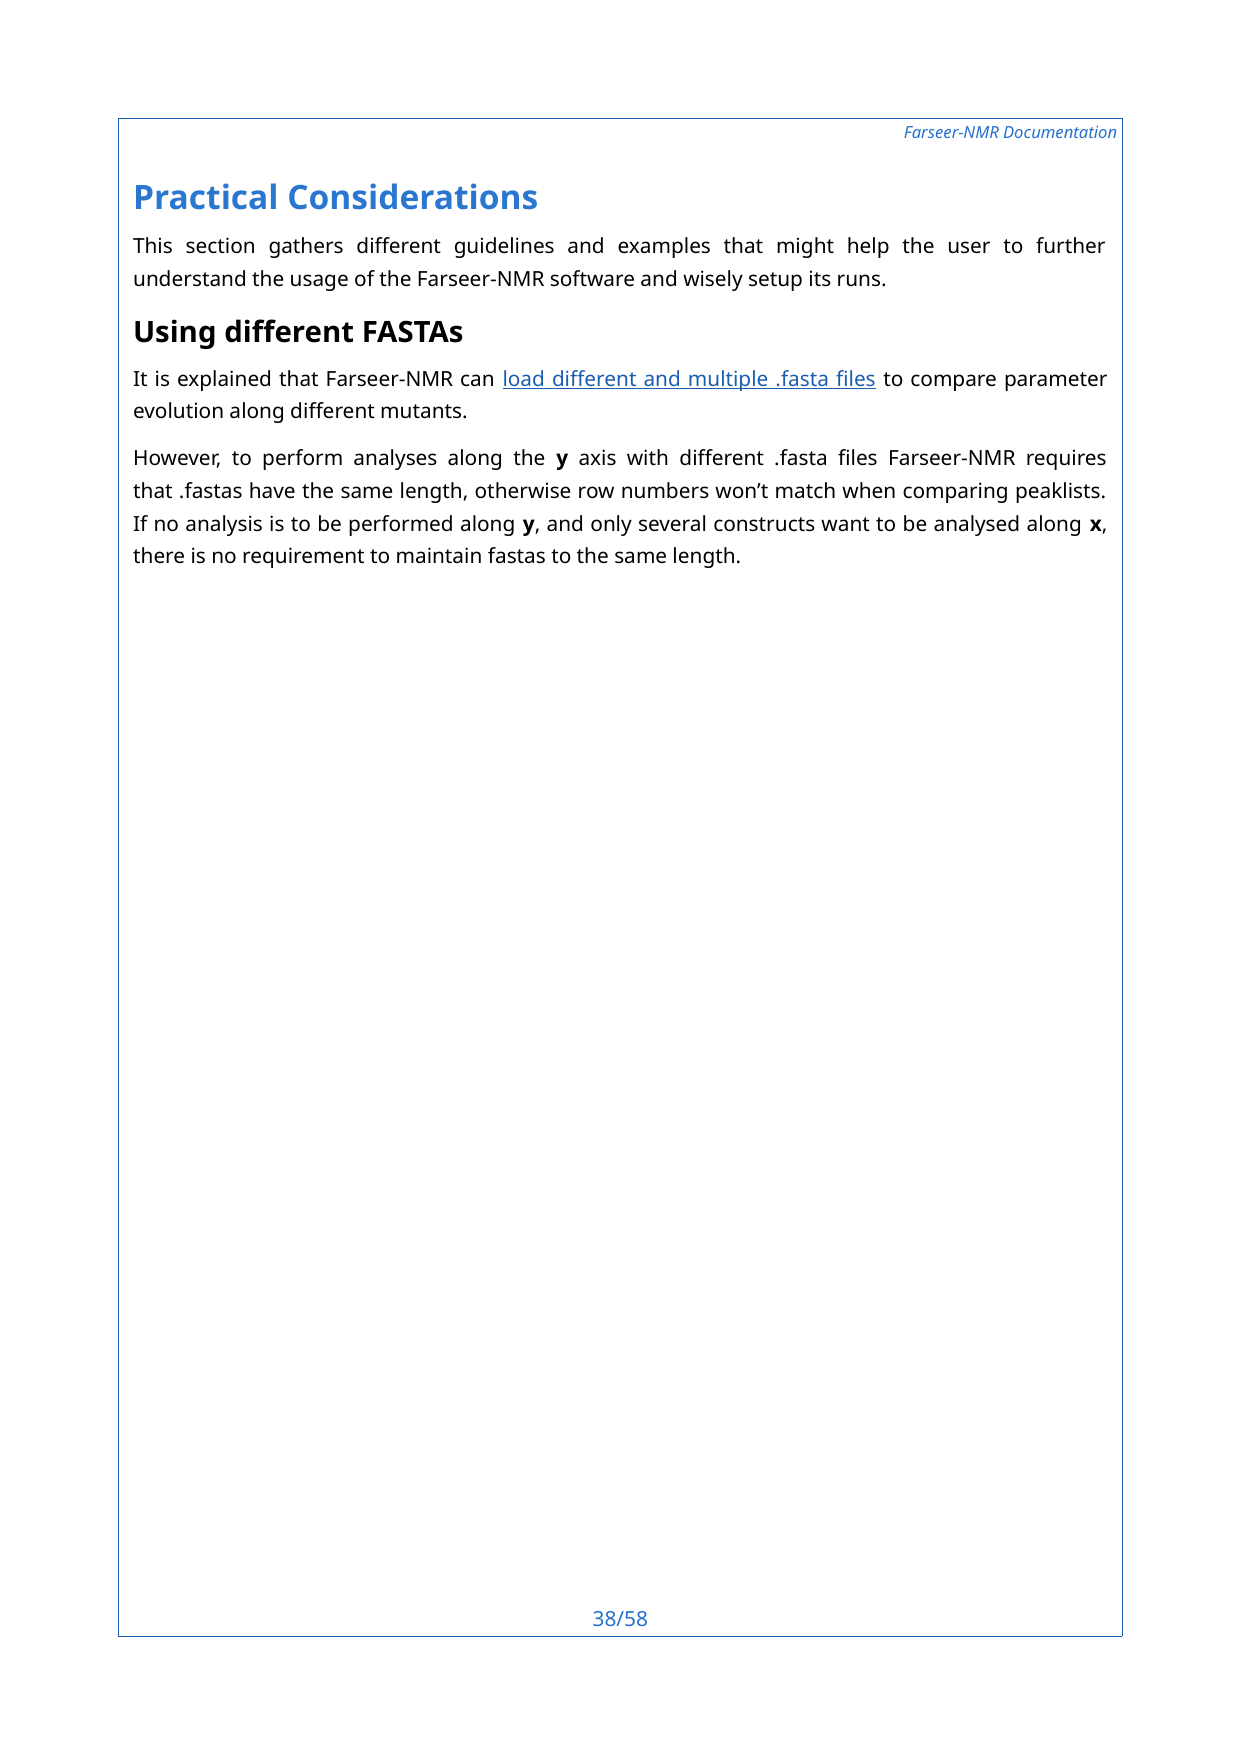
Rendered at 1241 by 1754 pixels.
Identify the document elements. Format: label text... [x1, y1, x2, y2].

text However, to perform analyses along the y axis with different .fasta files Farseer-NMR requires that .fastas have the same length, otherwise row numbers won’t match when comparing peaklists. If no analysis is to be performed along y, and only several constructs want to be analysed along x, there is no requirement to maintain fastas to the same length. [133, 443, 1107, 570]
subtitle Practical Considerations [133, 173, 1119, 219]
text This section gathers different guidelines and examples that might help the user to further understand the usage of the Farseer-NMR software and wisely setup its runs. [133, 231, 1107, 292]
subtitle Using different FASTAs [133, 311, 1119, 351]
text It is explained that Farseer-NMR can load different and multiple .fasta files to compare parameter evolution along different mutants. [133, 364, 1107, 425]
